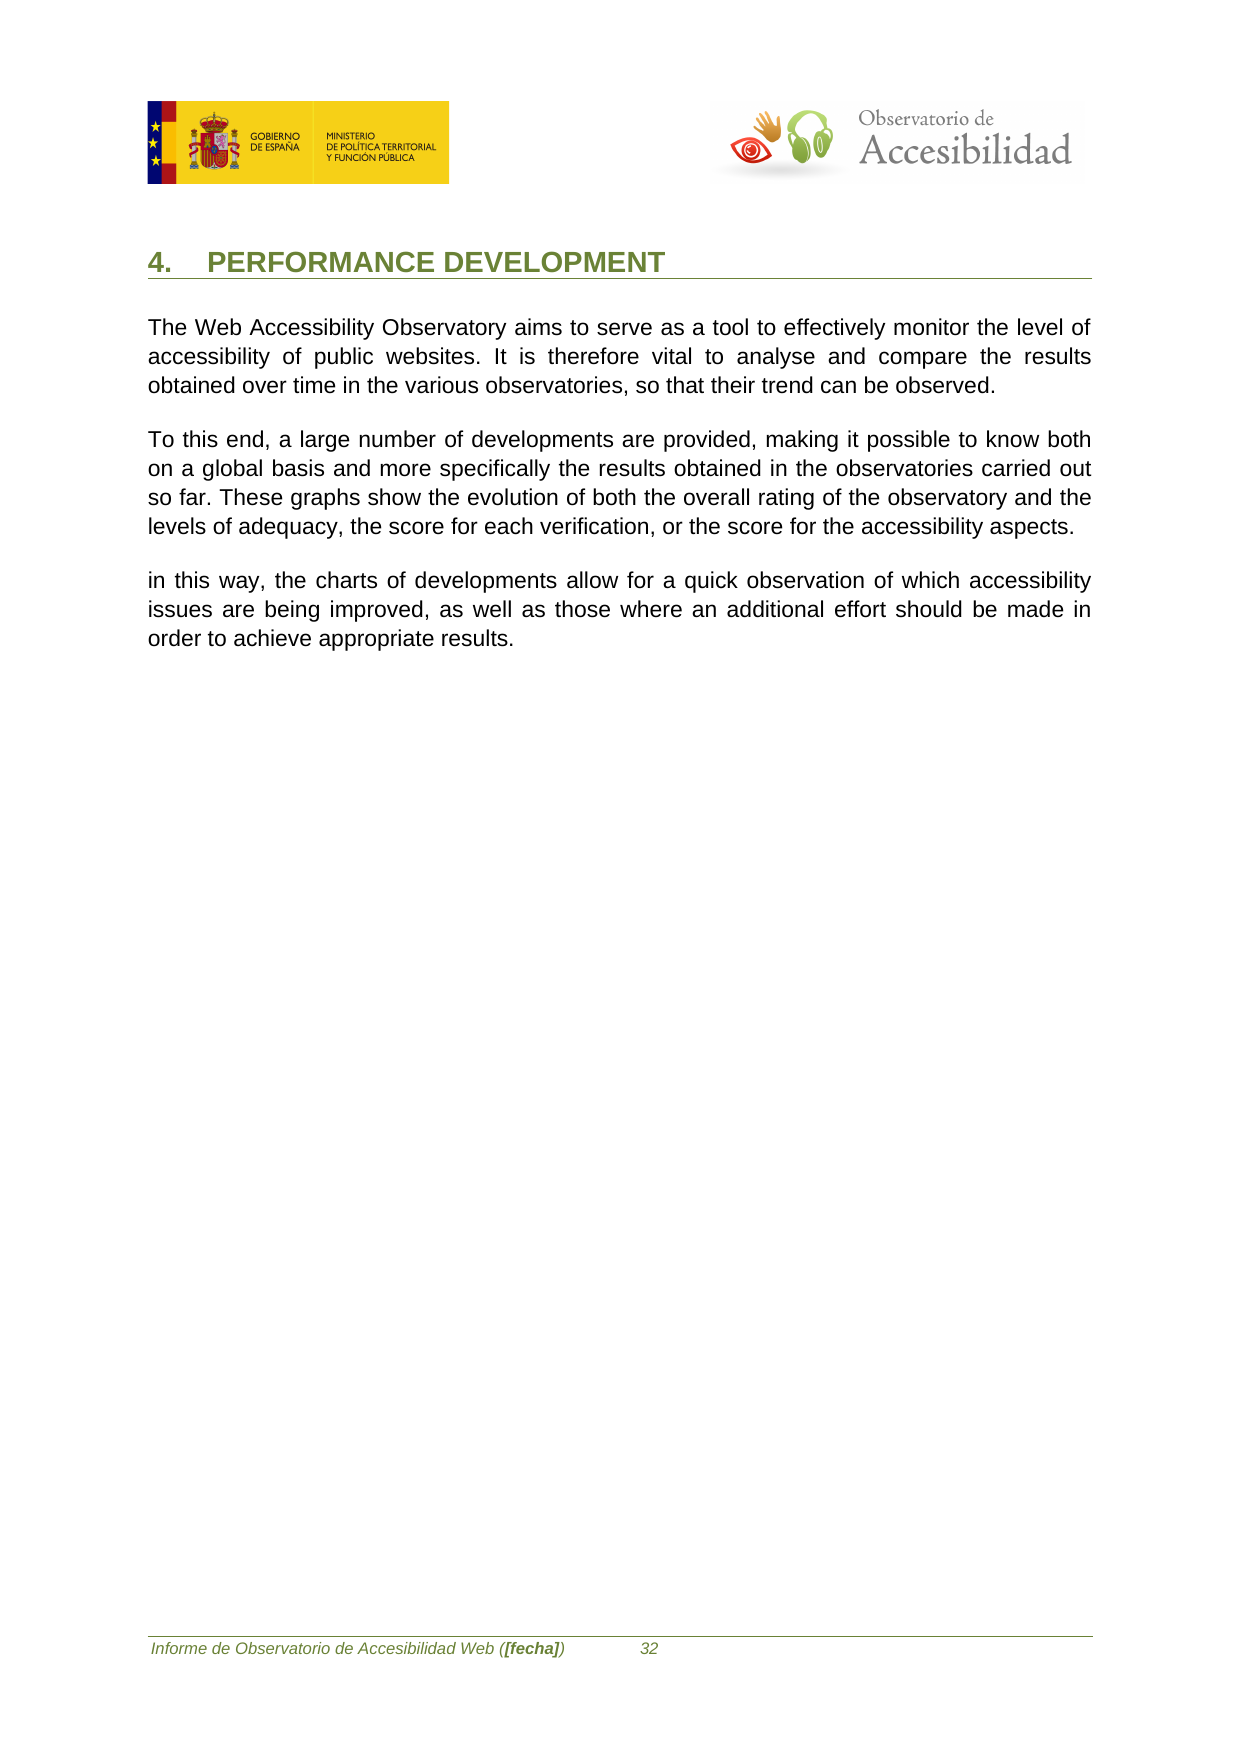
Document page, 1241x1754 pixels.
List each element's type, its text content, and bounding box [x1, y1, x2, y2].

text The Web Accessibility Observatory aims to serve as a tool to effectively monitor the level of accessibility of public websites. It is therefore vital to analyse and compare the results obtained over time in the various observatories, so that their trend can be observed. [148, 314, 1092, 398]
picture [710, 101, 1086, 184]
subtitle PERFORMANCE DEVELOPMENT [148, 245, 1092, 278]
picture [147, 101, 450, 184]
text To this end, a large number of developments are provided, making it possible to know both on a global basis and more specifically the results obtained in the observatories carried out so far. These graphs show the evolution of both the overall rating of the observatory and the levels of adequacy, the score for each verification, or the score for the accessibility aspects. [148, 426, 1092, 539]
text in this way, the charts of developments allow for a quick observation of which accessibility issues are being improved, as well as those where an additional effort should be made in order to achieve appropriate results. [148, 567, 1092, 651]
